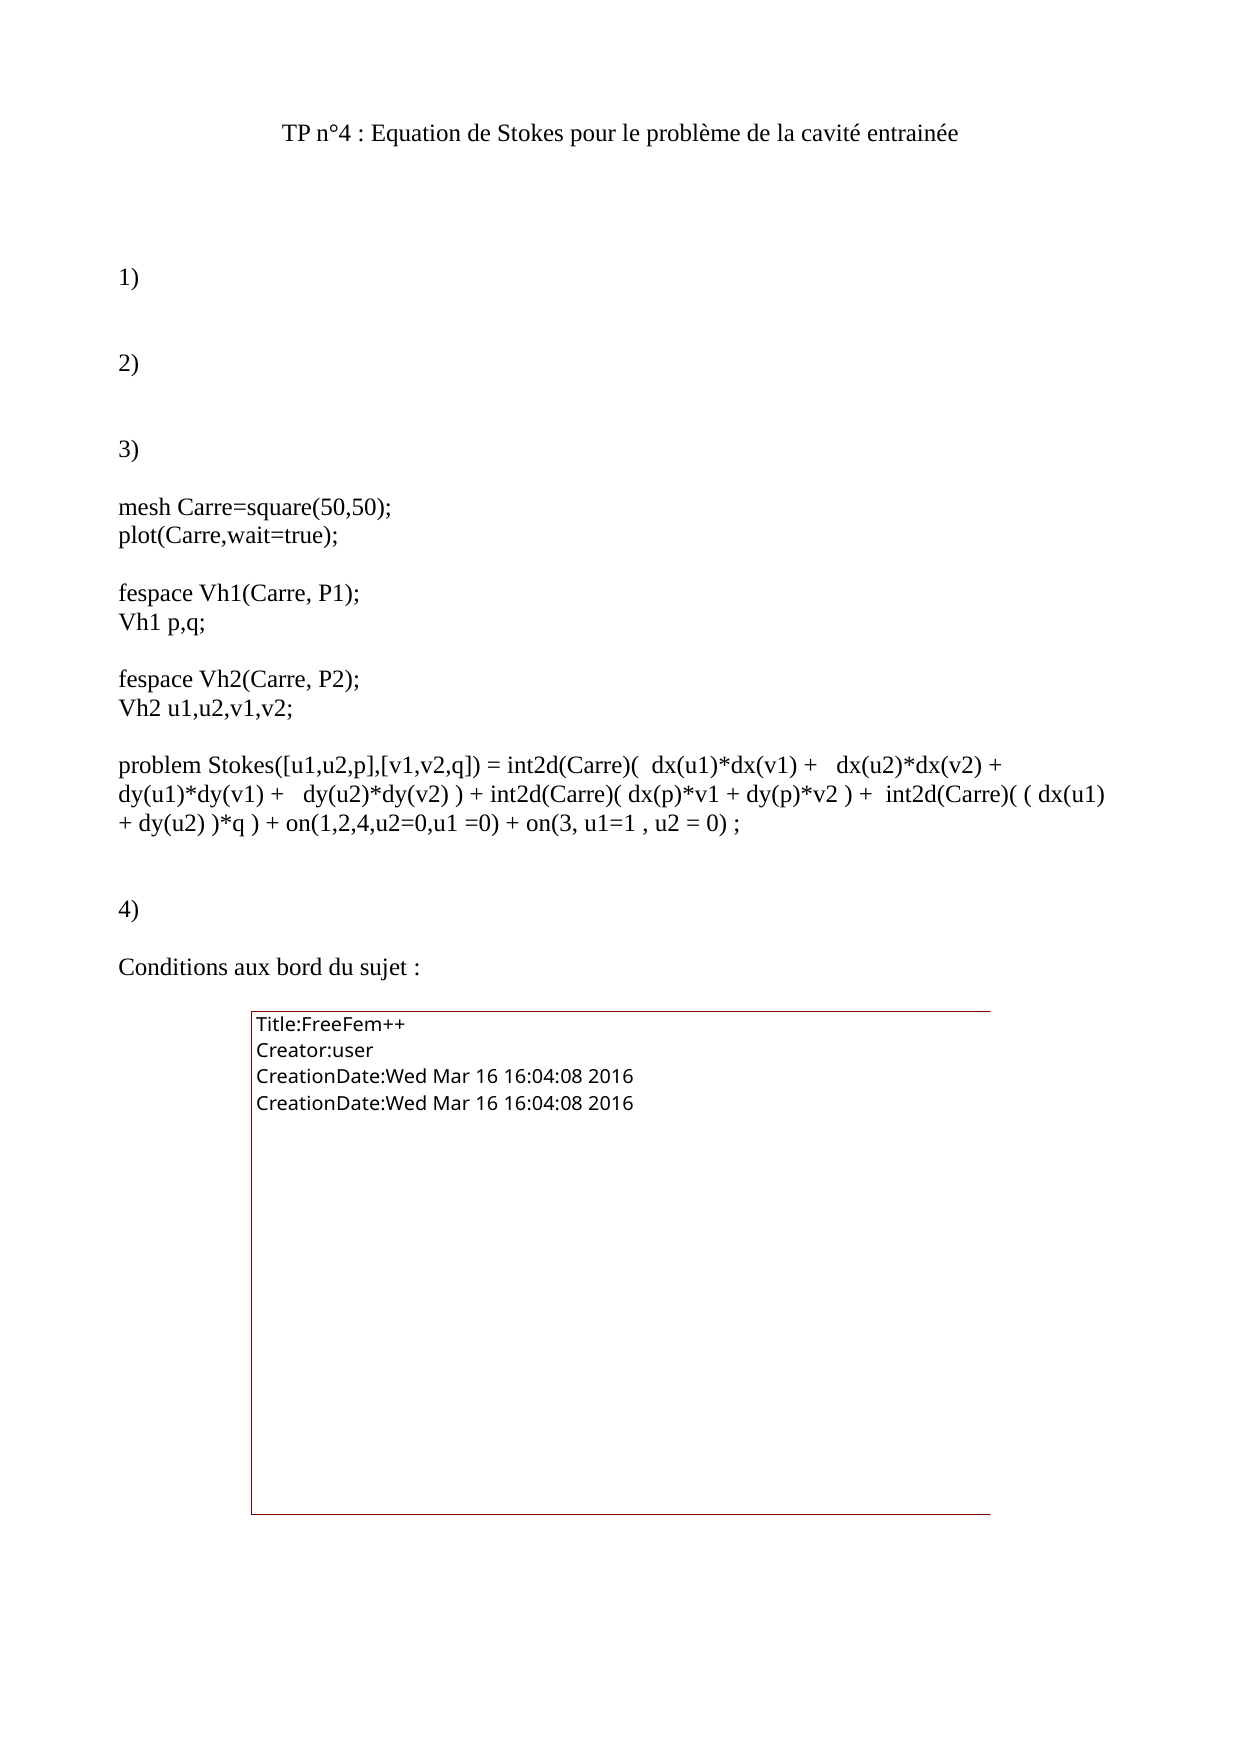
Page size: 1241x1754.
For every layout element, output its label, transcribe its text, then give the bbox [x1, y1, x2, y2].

text 2) [118, 348, 1122, 377]
text TP n°4 : Equation de Stokes pour le problème de la cavité entrainée [118, 118, 1122, 147]
text 3) [118, 434, 1122, 463]
text fespace Vh1(Carre, P1); [118, 578, 1122, 607]
text 4) [118, 894, 1122, 923]
text plot(Carre,wait=true); [118, 521, 1122, 549]
text 1) [118, 262, 1122, 291]
text Vh2 u1,u2,v1,v2; [118, 693, 1122, 722]
text problem Stokes([u1,u2,p],[v1,v2,q]) = int2d(Carre)( dx(u1)*dx(v1) + dx(u2)*dx(v2) + dy(u1)*dy(v1) + dy(u2)*dy(v2) ) + int2d(Carre)( dx(p)*v1 + dy(p)*v2 ) + int2d(Carre)( ( dx(u1) + dy(u2) )*q ) + on(1,2,4,u2=0,u1 =0) + on(3, u1=1 , u2 = 0) ; [118, 751, 1122, 837]
text mesh Carre=square(50,50); [118, 492, 1122, 521]
text Conditions aux bord du sujet : [118, 952, 1122, 981]
text fespace Vh2(Carre, P2); [118, 664, 1122, 693]
text Vh1 p,q; [118, 607, 1122, 636]
